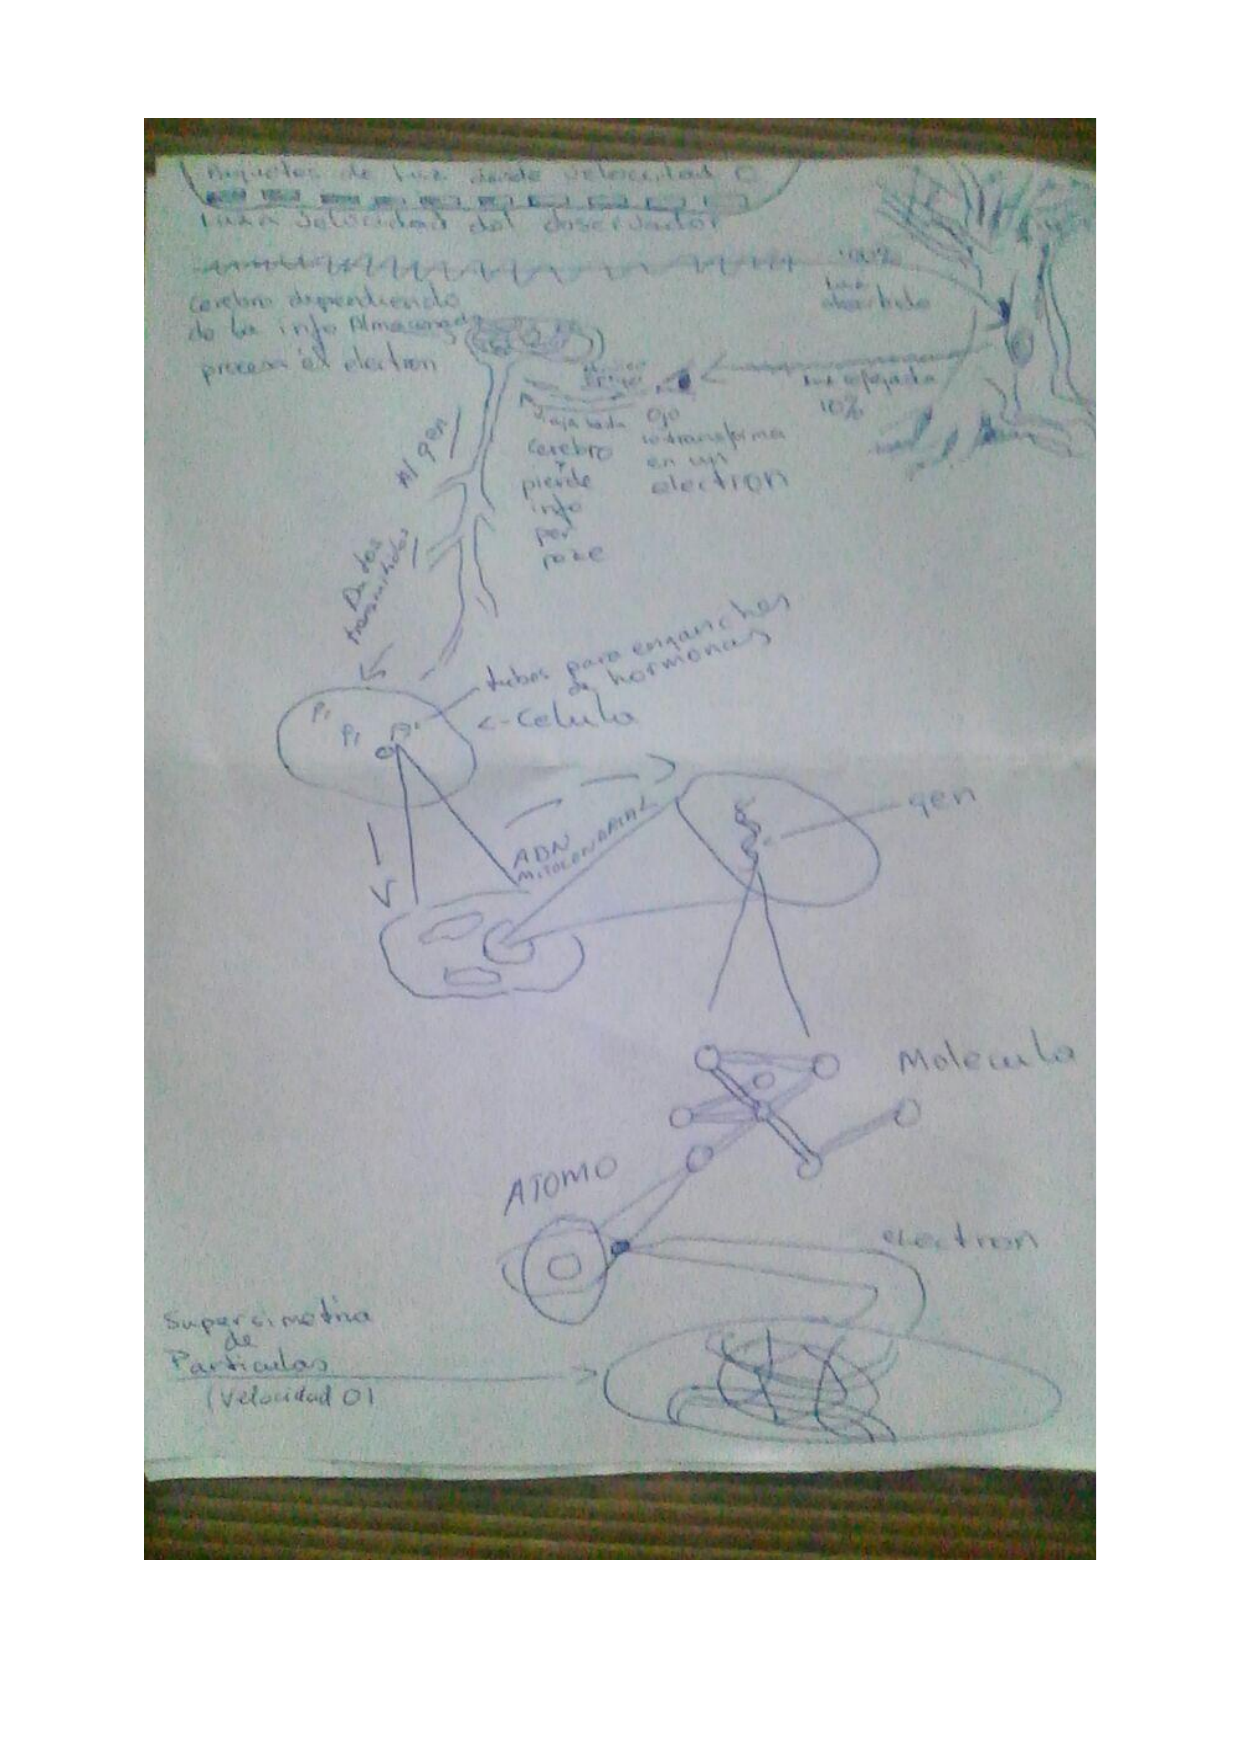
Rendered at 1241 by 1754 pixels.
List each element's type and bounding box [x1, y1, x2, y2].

picture [144, 118, 1097, 1560]
